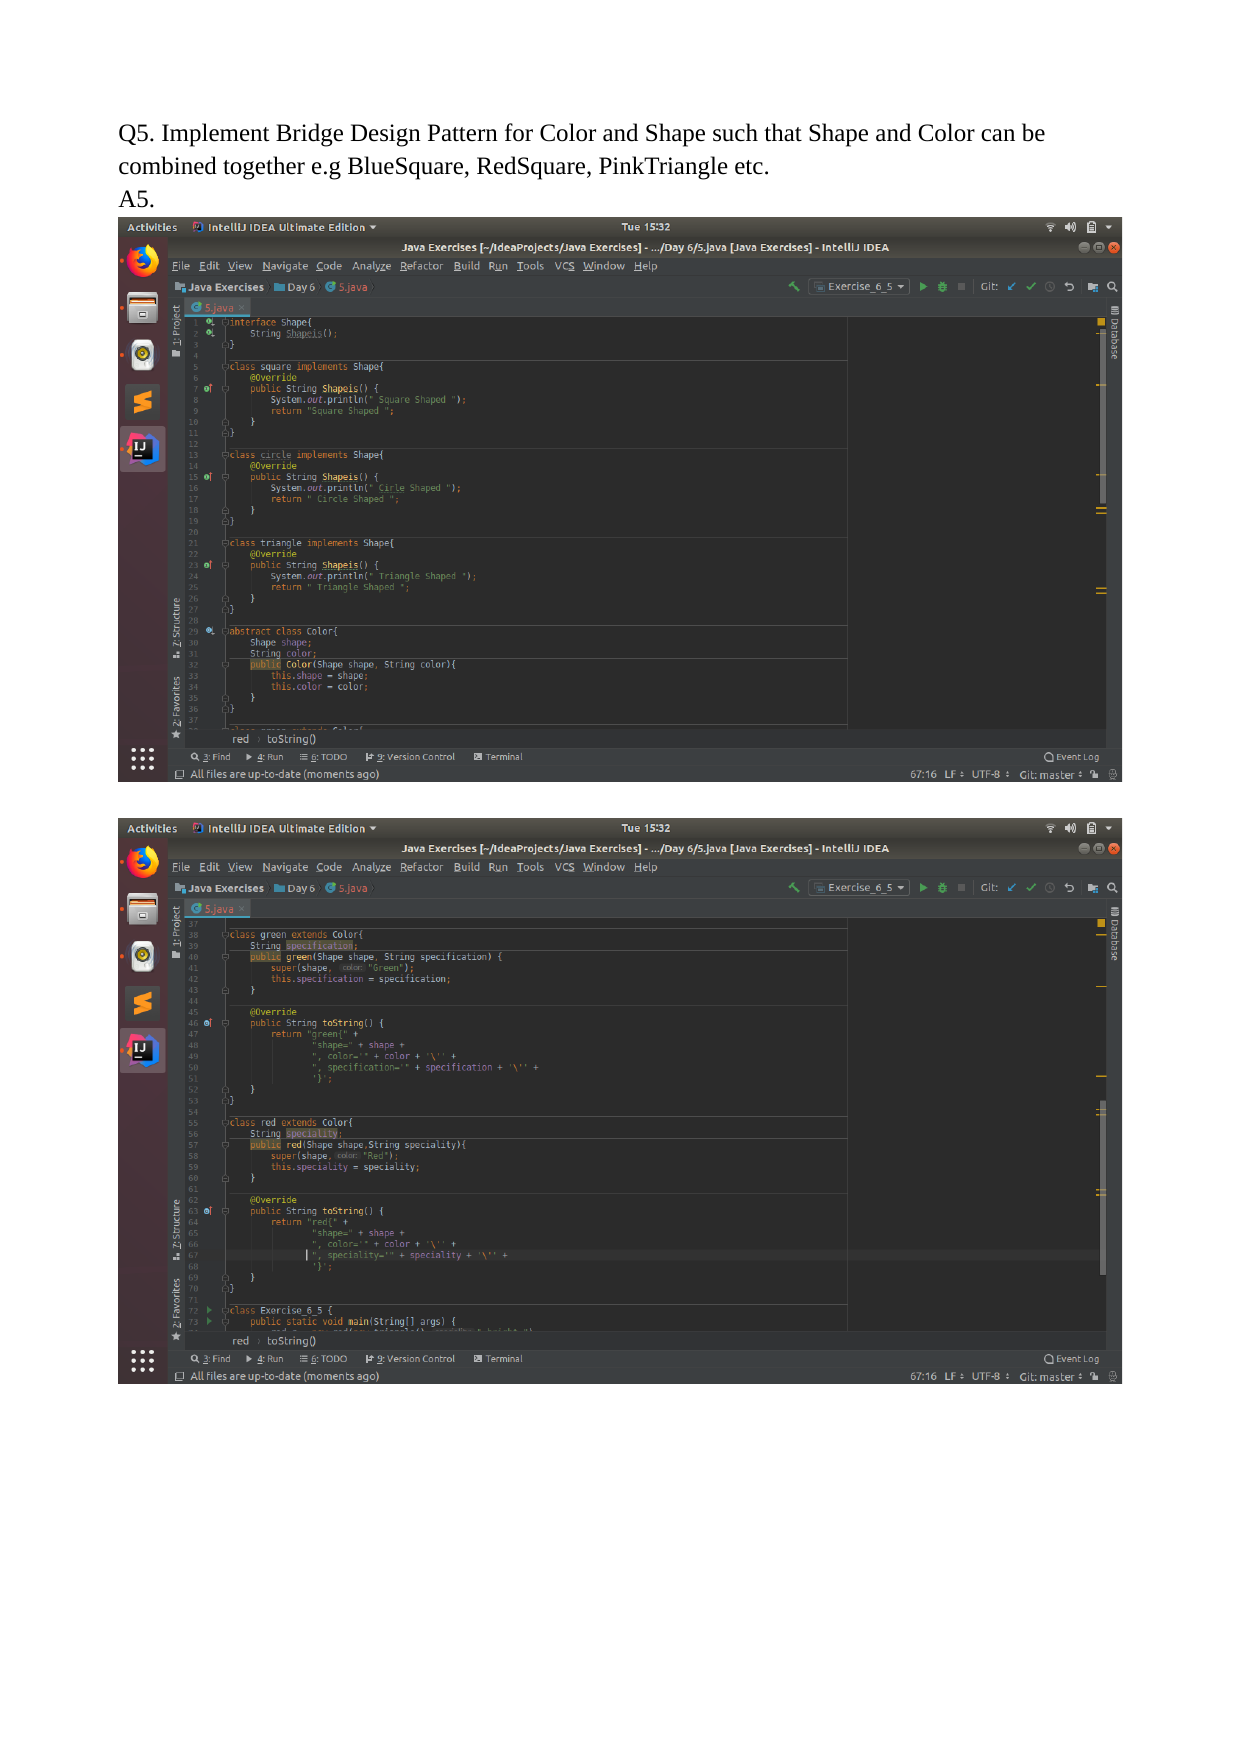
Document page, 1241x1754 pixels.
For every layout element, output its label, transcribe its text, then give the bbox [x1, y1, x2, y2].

picture [118, 818, 1123, 1384]
text A5. [118, 184, 1122, 213]
picture [118, 217, 1123, 782]
text Q5. Implement Bridge Design Pattern for Color and Shape such that Shape and Color can be combined together e.g BlueSquare, RedSquare, PinkTriangle etc. [118, 118, 1122, 180]
